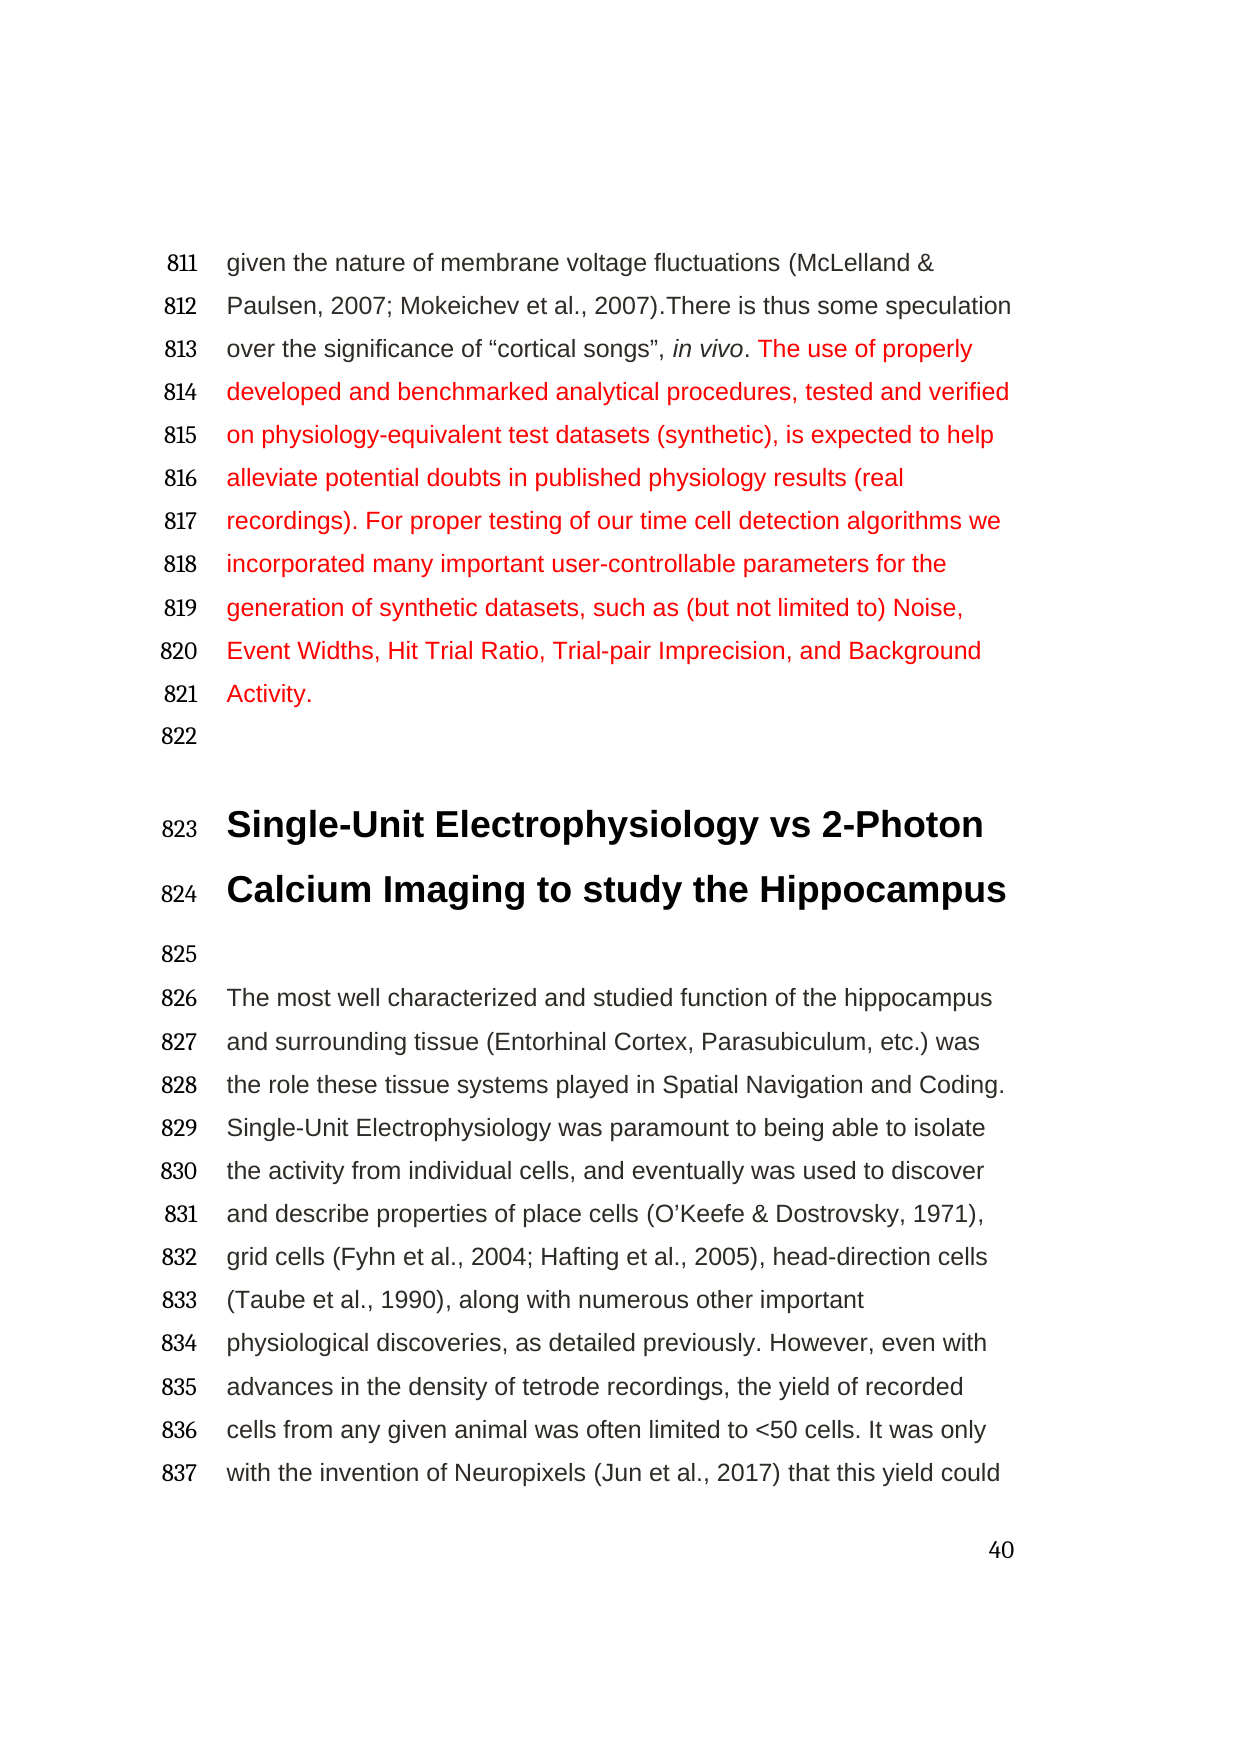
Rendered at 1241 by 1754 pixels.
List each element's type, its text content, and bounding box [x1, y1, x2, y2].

subtitle Single-Unit Electrophysiology vs 2-Photon Calcium Imaging to study the Hippocampus [226, 803, 1014, 910]
text given the nature of membrane voltage fluctuations (McLelland & Paulsen, 2007; Mokeichev et al., 2007)⁠.There is thus some speculation over the significance of “cortical songs”, in vivo. The use of properly developed and benchmarked analytical procedures, tested and verified on physiology-equivalent test datasets (synthetic), is expected to help alleviate potential doubts in published physiology results (real recordings). For proper testing of our time cell detection algorithms we incorporated many important user-controllable parameters for the generation of synthetic datasets, such as (but not limited to) Noise, Event Widths, Hit Trial Ratio, Trial-pair Imprecision, and Background Activity. [226, 248, 1014, 708]
text The most well characterized and studied function of the hippocampus and surrounding tissue (Entorhinal Cortex, Parasubiculum, etc.) was the role these tissue systems played in Spatial Navigation and Coding. Single-Unit Electrophysiology was paramount to being able to isolate the activity from individual cells, and eventually was used to discover and describe properties of place cells (O’Keefe & Dostrovsky, 1971)⁠, grid cells (Fyhn et al., 2004; Hafting et al., 2005)⁠, head-direction cells (Taube et al., 1990)⁠, along with numerous other important physiological discoveries, as detailed previously. However, even with advances in the density of tetrode recordings, the yield of recorded cells from any given animal was often limited to <50 cells. It was only with the invention of Neuropixels (Jun et al., 2017) that this yield could [226, 983, 1014, 1487]
